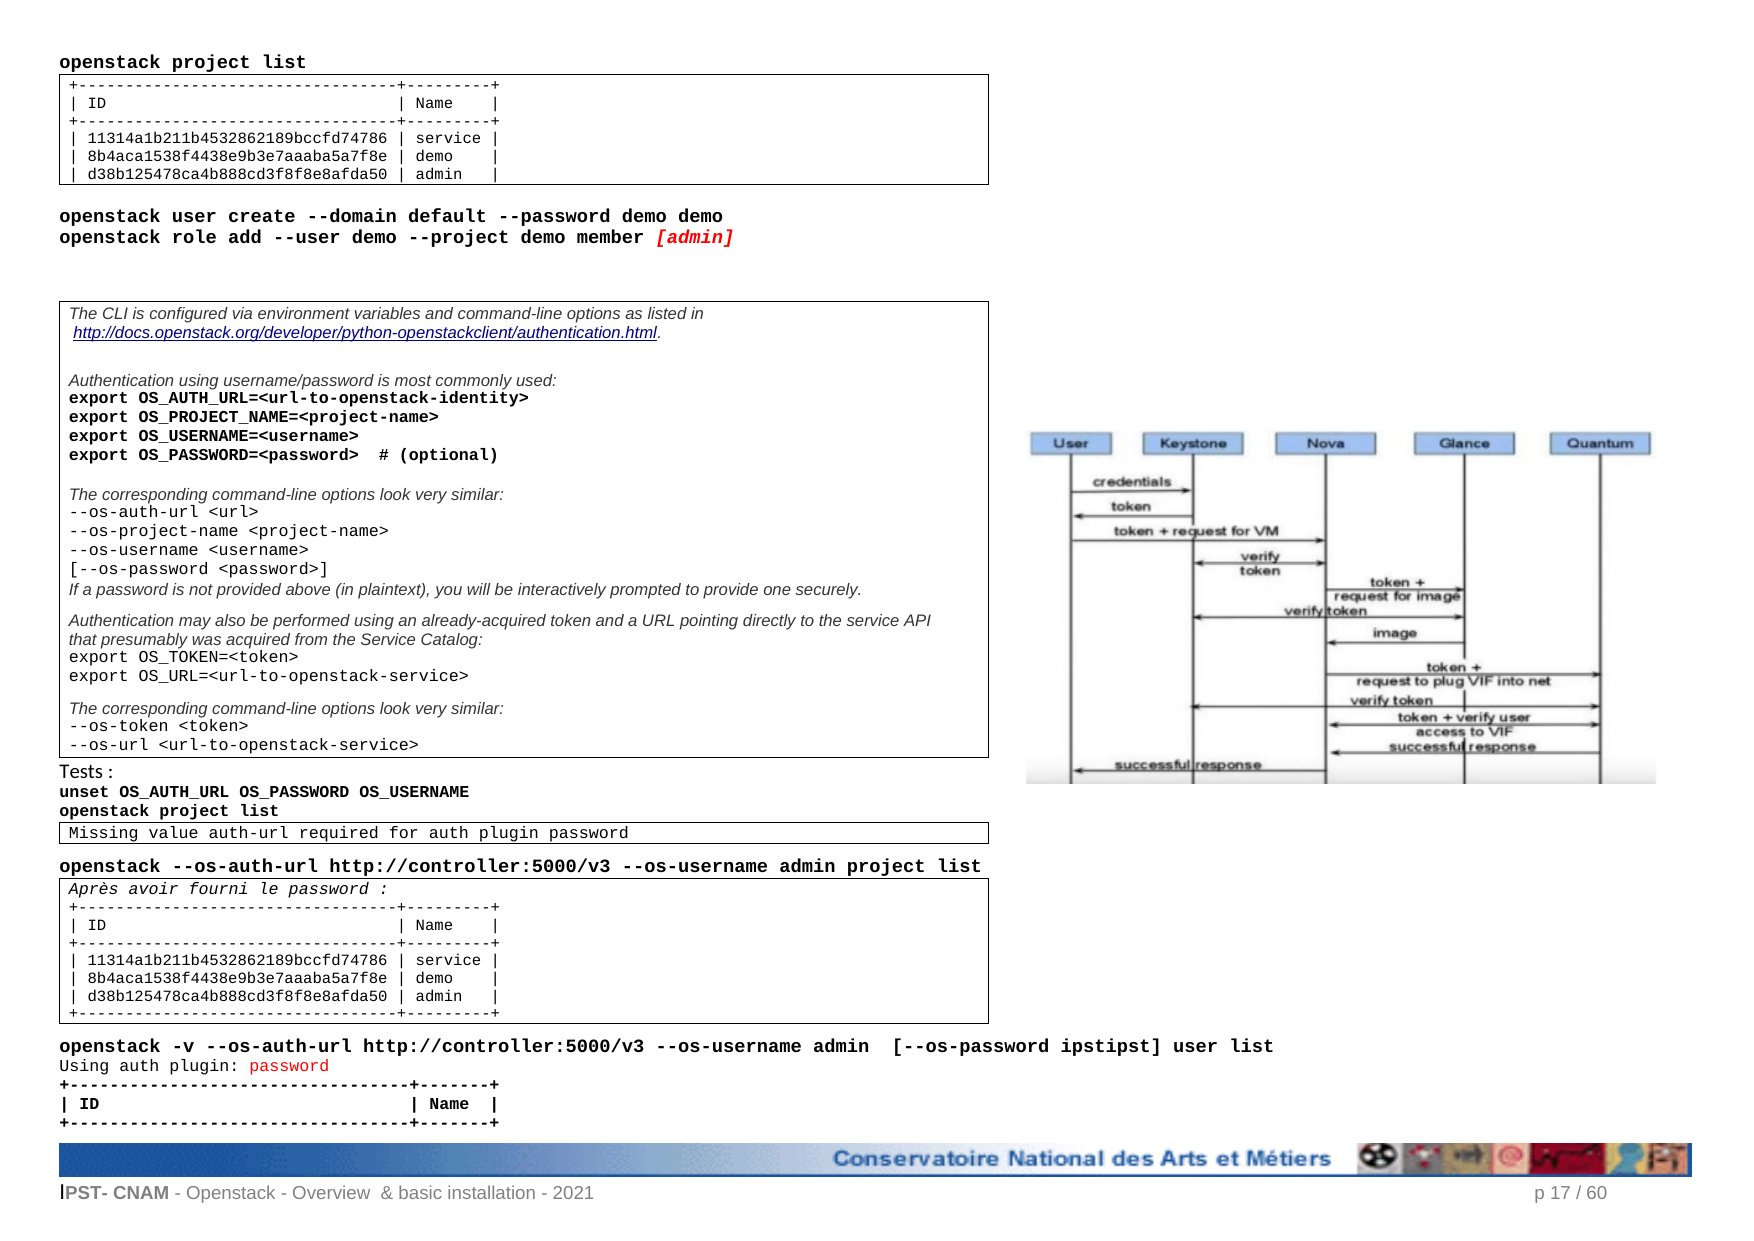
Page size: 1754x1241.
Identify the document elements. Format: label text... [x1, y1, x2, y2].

text openstack user create --domain default --password demo demo [59, 206, 1695, 226]
text export OS_URL=<url-to-openstack-service> [60, 664, 988, 686]
text Tests : [59, 758, 1023, 784]
text | d38b125478ca4b888cd3f8f8e8afda50 | admin | [60, 163, 988, 184]
text openstack --os-auth-url http://controller:5000/v3 --os-username admin project list [59, 856, 1695, 878]
text --os-url <url-to-openstack-service> [60, 733, 988, 757]
text openstack role add --user demo --project demo member [admin] [59, 226, 1695, 247]
text +----------------------------------+-------+ [59, 1114, 1695, 1133]
text openstack project list [59, 803, 1695, 822]
text | ID | Name | [60, 914, 988, 932]
text The CLI is configured via environment variables and command-line options as listed in [60, 302, 988, 320]
text Authentication may also be performed using an already-acquired token and a URL pointing directly to the service API [60, 607, 988, 626]
text --os-username <username> [60, 538, 988, 557]
text | 8b4aca1538f4438e9b3e7aaaba5a7f8e | demo | [60, 967, 988, 985]
text | 11314a1b211b4532862189bccfd74786 | service | [60, 949, 988, 967]
text export OS_TOKEN=<token> [60, 646, 988, 664]
text +----------------------------------+-------+ [59, 1076, 1695, 1095]
text | ID | Name | [60, 92, 988, 110]
text http://docs.openstack.org/developer/python-openstackclient/authentication.html. [60, 320, 988, 342]
text --os-token <token> [60, 714, 988, 733]
text openstack -v --os-auth-url http://controller:5000/v3 --os-username admin [--os-password ipstipst] user list [59, 1036, 1695, 1058]
text export OS_AUTH_URL=<url-to-openstack-identity> [60, 387, 988, 406]
text The corresponding command-line options look very similar: [60, 695, 988, 714]
text export OS_PROJECT_NAME=<project-name> [60, 406, 988, 425]
text | 11314a1b211b4532862189bccfd74786 | service | [60, 127, 988, 145]
text Authentication using username/password is most commonly used: [60, 368, 988, 387]
text +----------------------------------+---------+ [60, 1003, 988, 1023]
text | ID | Name | [59, 1095, 1695, 1114]
text --os-auth-url <url> [60, 501, 988, 519]
text | d38b125478ca4b888cd3f8f8e8afda50 | admin | [60, 985, 988, 1003]
text Using auth plugin: password [59, 1058, 1695, 1076]
text +----------------------------------+---------+ [60, 110, 988, 127]
text openstack project list [59, 53, 1695, 74]
text export OS_PASSWORD=<password> # (optional) [60, 443, 988, 466]
text The corresponding command-line options look very similar: [60, 482, 988, 501]
text If a password is not provided above (in plaintext), you will be interactively prompted to provide one securely. [60, 576, 988, 598]
picture [1023, 430, 1660, 784]
text Après avoir fourni le password : [60, 879, 988, 896]
text [1660, 758, 1695, 784]
text Missing value auth-url required for auth plugin password [60, 823, 988, 843]
text unset OS_AUTH_URL OS_PASSWORD OS_USERNAME [59, 784, 1695, 803]
text [--os-password <password>] [60, 557, 988, 576]
text export OS_USERNAME=<username> [60, 425, 988, 443]
text that presumably was acquired from the Service Catalog: [60, 626, 988, 646]
text +----------------------------------+---------+ [60, 932, 988, 949]
text +----------------------------------+---------+ [60, 896, 988, 914]
text | 8b4aca1538f4438e9b3e7aaaba5a7f8e | demo | [60, 145, 988, 163]
text +----------------------------------+---------+ [60, 75, 988, 92]
text --os-project-name <project-name> [60, 519, 988, 538]
